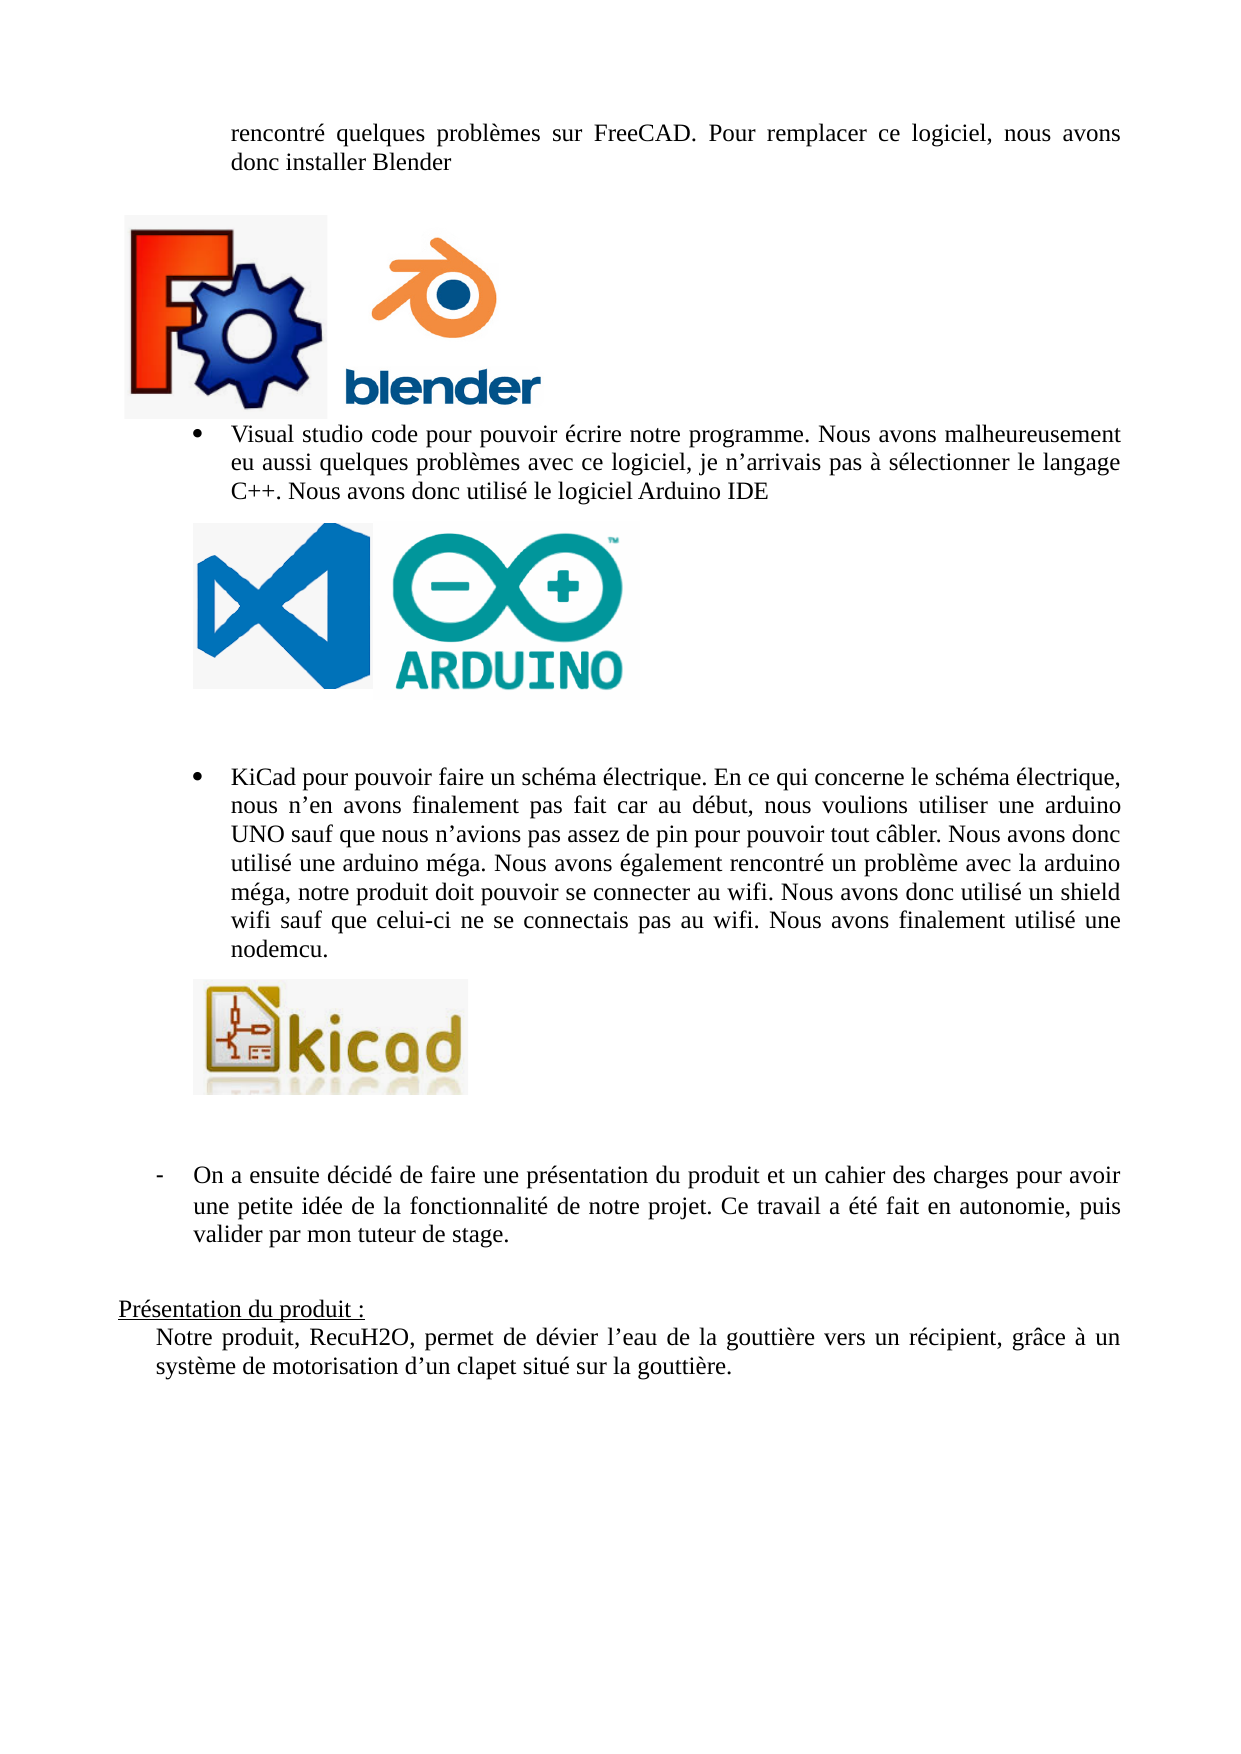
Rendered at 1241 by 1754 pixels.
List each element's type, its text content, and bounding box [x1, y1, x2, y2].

text Notre produit, RecuH2O, permet de dévier l’eau de la gouttière vers un récipient, grâce à un système de motorisation d’un clapet situé sur la gouttière. [156, 1322, 1122, 1380]
list rencontré quelques problèmes sur FreeCAD. Pour remplacer ce logiciel, nous avons donc installer Blender [193, 118, 1122, 176]
list KiCad pour pouvoir faire un schéma électrique. En ce qui concerne le schéma électrique, nous n’en avons finalement pas fait car au début, nous voulions utiliser une arduino UNO sauf que nous n’avions pas assez de pin pour pouvoir tout câbler. Nous avons donc utilisé une arduino méga. Nous avons également rencontré un problème avec la arduino méga, notre produit doit pouvoir se connecter au wifi. Nous avons donc utilisé un shield wifi sauf que celui-ci ne se connectais pas au wifi. Nous avons finalement utilisé une nodemcu. [193, 762, 1122, 963]
list Visual studio code pour pouvoir écrire notre programme. Nous avons malheureusement eu aussi quelques problèmes avec ce logiciel, je n’arrivais pas à sélectionner le langage C++. Nous avons donc utilisé le logiciel Arduino IDE [193, 419, 1122, 505]
text Présentation du produit : [118, 1294, 1122, 1322]
list On a ensuite décidé de faire une présentation du produit et un cahier des charges pour avoir une petite idée de la fonctionnalité de notre projet. Ce travail a été fait en autonomie, puis valider par mon tuteur de stage. [156, 1157, 1122, 1248]
